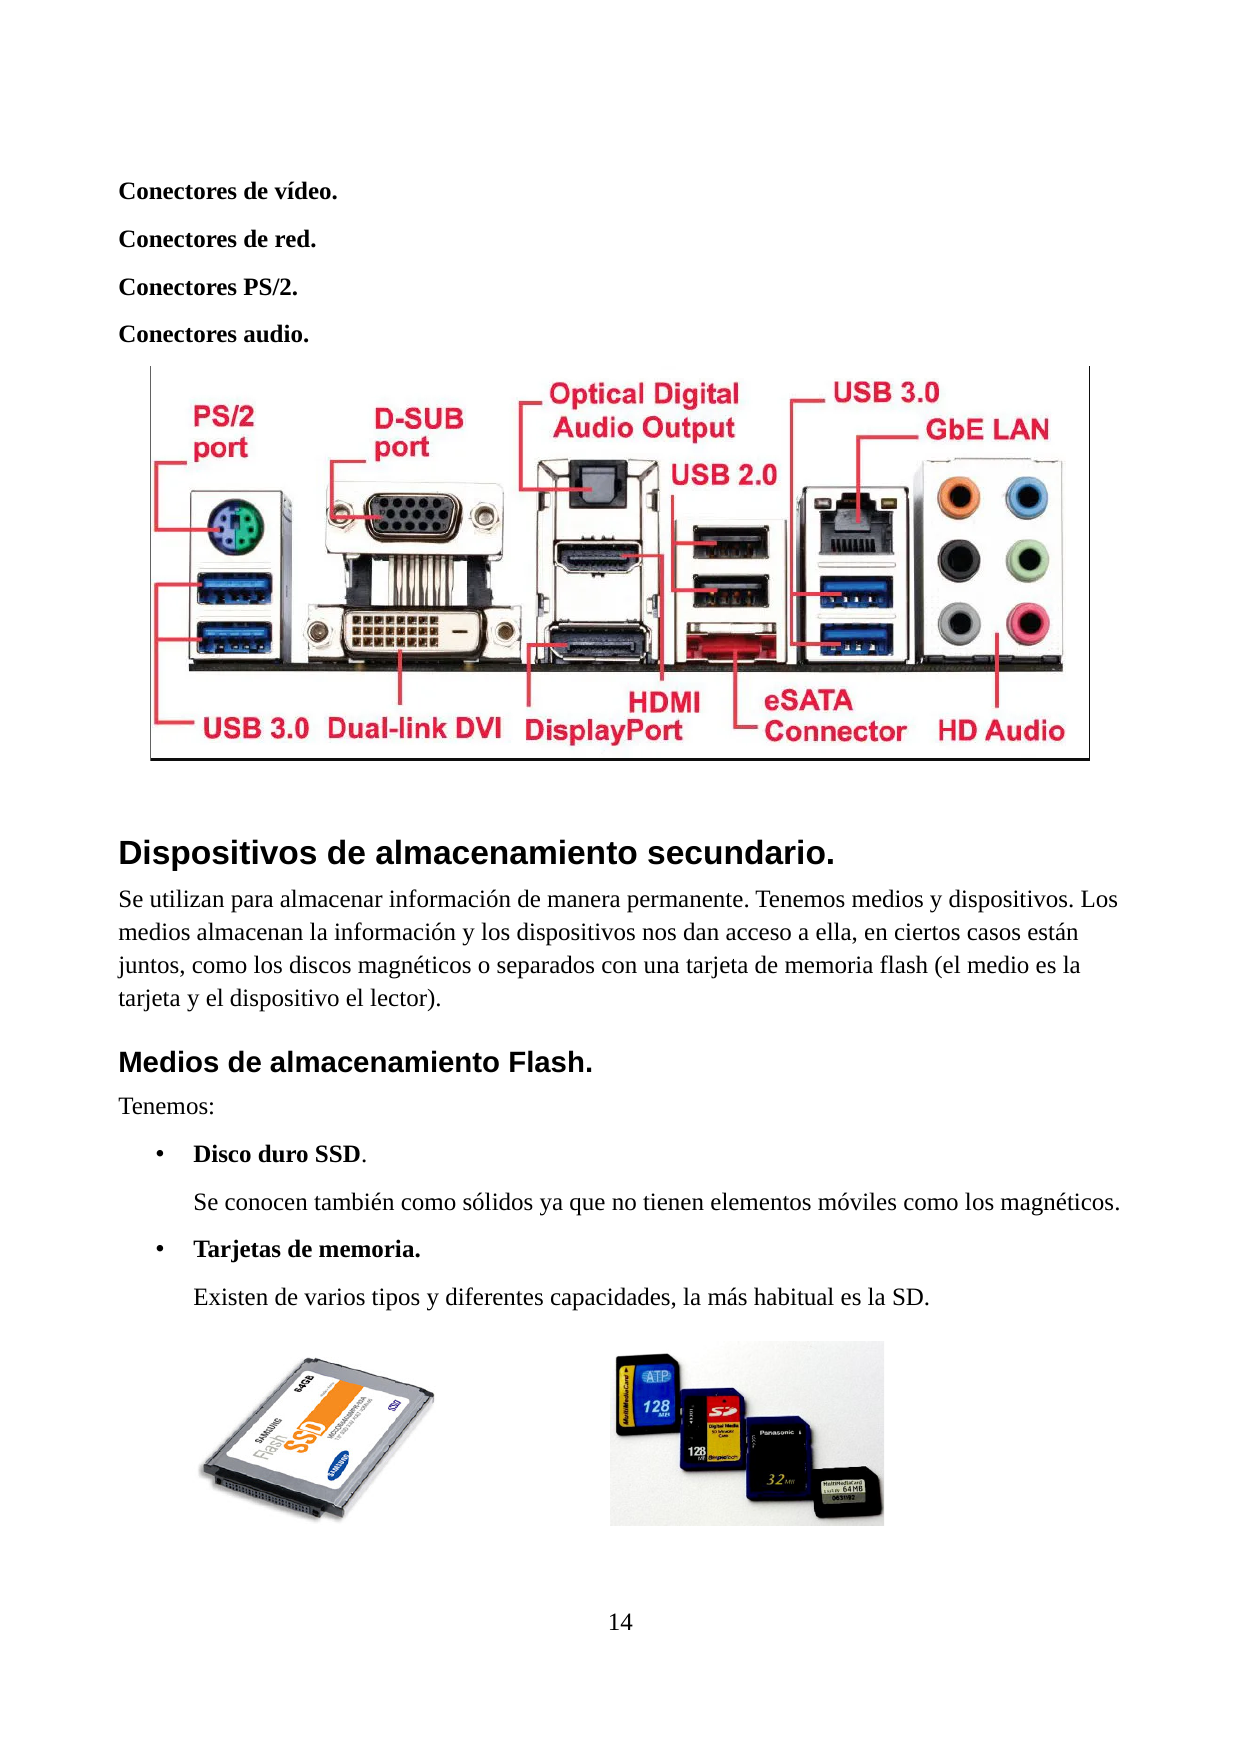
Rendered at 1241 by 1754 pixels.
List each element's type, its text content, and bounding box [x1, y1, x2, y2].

text Conectores audio. [118, 319, 1122, 348]
picture [178, 1336, 457, 1539]
subtitle Dispositivos de almacenamiento secundario. [118, 833, 1122, 871]
text Se utilizan para almacenar información de manera permanente. Tenemos medios y dispositivos. Los medios almacenan la información y los dispositivos nos dan acceso a ella, en ciertos casos están juntos, como los discos magnéticos o separados con una tarjeta de memoria flash (el medio es la tarjeta y el dispositivo el lector). [118, 884, 1122, 1012]
list Disco duro SSD. [156, 1139, 1122, 1168]
list Tarjetas de memoria. [156, 1234, 1122, 1263]
text Tenemos: [118, 1091, 1122, 1120]
text Conectores de vídeo. [118, 176, 1122, 205]
text Conectores PS/2. [118, 272, 1122, 300]
list Se conocen también como sólidos ya que no tienen elementos móviles como los magnéticos. [156, 1187, 1122, 1215]
picture [150, 366, 1090, 761]
list Existen de varios tipos y diferentes capacidades, la más habitual es la SD. [156, 1282, 1122, 1311]
picture [610, 1341, 885, 1526]
subtitle Medios de almacenamiento Flash. [118, 1045, 1122, 1079]
text Conectores de red. [118, 224, 1122, 253]
